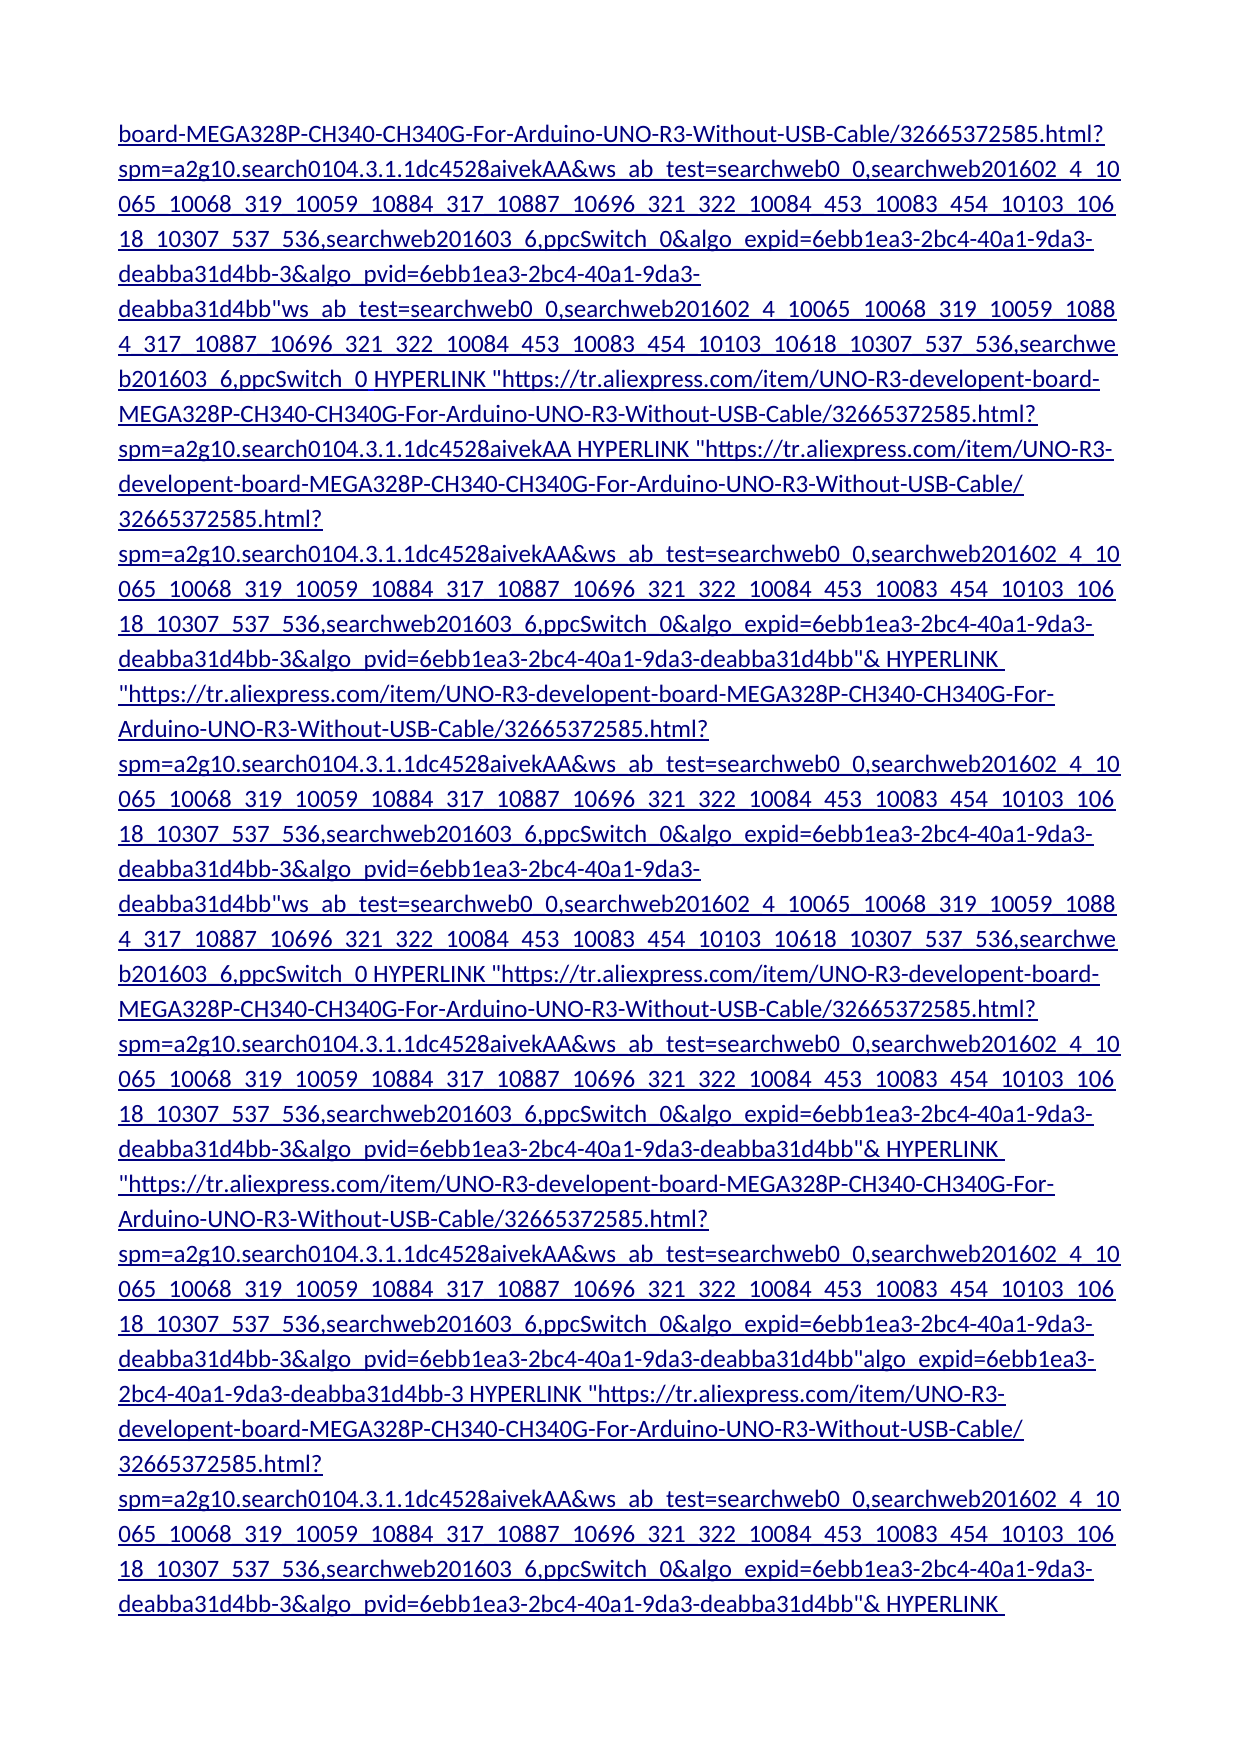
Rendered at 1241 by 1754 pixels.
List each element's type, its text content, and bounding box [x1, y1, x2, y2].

text board-MEGA328P-CH340-CH340G-For-Arduino-UNO-R3-Without-USB-Cable/32665372585.html?spm=a2g10.search0104.3.1.1dc4528aivekAA&ws_ab_test=searchweb0_0,searchweb201602_4_10065_10068_319_10059_10884_317_10887_10696_321_322_10084_453_10083_454_10103_10618_10307_537_536,searchweb201603_6,ppcSwitch_0&algo_expid=6ebb1ea3-2bc4-40a1-9da3-deabba31d4bb-3&algo_pvid=6ebb1ea3-2bc4-40a1-9da3-deabba31d4bb"ws_ab_test=searchweb0_0,searchweb201602_4_10065_10068_319_10059_10884_317_10887_10696_321_322_10084_453_10083_454_10103_10618_10307_537_536,searchweb201603_6,ppcSwitch_0 HYPERLINK "https://tr.aliexpress.com/item/UNO-R3-developent-board-MEGA328P-CH340-CH340G-For-Arduino-UNO-R3-Without-USB-Cable/32665372585.html?spm=a2g10.search0104.3.1.1dc4528aivekAA HYPERLINK "https://tr.aliexpress.com/item/UNO-R3-developent-board-MEGA328P-CH340-CH340G-For-Arduino-UNO-R3-Without-USB-Cable/32665372585.html?spm=a2g10.search0104.3.1.1dc4528aivekAA&ws_ab_test=searchweb0_0,searchweb201602_4_10065_10068_319_10059_10884_317_10887_10696_321_322_10084_453_10083_454_10103_10618_10307_537_536,searchweb201603_6,ppcSwitch_0&algo_expid=6ebb1ea3-2bc4-40a1-9da3-deabba31d4bb-3&algo_pvid=6ebb1ea3-2bc4-40a1-9da3-deabba31d4bb"& HYPERLINK "https://tr.aliexpress.com/item/UNO-R3-developent-board-MEGA328P-CH340-CH340G-For-Arduino-UNO-R3-Without-USB-Cable/32665372585.html?spm=a2g10.search0104.3.1.1dc4528aivekAA&ws_ab_test=searchweb0_0,searchweb201602_4_10065_10068_319_10059_10884_317_10887_10696_321_322_10084_453_10083_454_10103_10618_10307_537_536,searchweb201603_6,ppcSwitch_0&algo_expid=6ebb1ea3-2bc4-40a1-9da3-deabba31d4bb-3&algo_pvid=6ebb1ea3-2bc4-40a1-9da3-deabba31d4bb"ws_ab_test=searchweb0_0,searchweb201602_4_10065_10068_319_10059_10884_317_10887_10696_321_322_10084_453_10083_454_10103_10618_10307_537_536,searchweb201603_6,ppcSwitch_0 HYPERLINK "https://tr.aliexpress.com/item/UNO-R3-developent-board-MEGA328P-CH340-CH340G-For-Arduino-UNO-R3-Without-USB-Cable/32665372585.html?spm=a2g10.search0104.3.1.1dc4528aivekAA&ws_ab_test=searchweb0_0,searchweb201602_4_10065_10068_319_10059_10884_317_10887_10696_321_322_10084_453_10083_454_10103_10618_10307_537_536,searchweb201603_6,ppcSwitch_0&algo_expid=6ebb1ea3-2bc4-40a1-9da3-deabba31d4bb-3&algo_pvid=6ebb1ea3-2bc4-40a1-9da3-deabba31d4bb"& HYPERLINK "https://tr.aliexpress.com/item/UNO-R3-developent-board-MEGA328P-CH340-CH340G-For-Arduino-UNO-R3-Without-USB-Cable/32665372585.html?spm=a2g10.search0104.3.1.1dc4528aivekAA&ws_ab_test=searchweb0_0,searchweb201602_4_10065_10068_319_10059_10884_317_10887_10696_321_322_10084_453_10083_454_10103_10618_10307_537_536,searchweb201603_6,ppcSwitch_0&algo_expid=6ebb1ea3-2bc4-40a1-9da3-deabba31d4bb-3&algo_pvid=6ebb1ea3-2bc4-40a1-9da3-deabba31d4bb"algo_expid=6ebb1ea3-2bc4-40a1-9da3-deabba31d4bb-3 HYPERLINK "https://tr.aliexpress.com/item/UNO-R3-developent-board-MEGA328P-CH340-CH340G-For-Arduino-UNO-R3-Without-USB-Cable/32665372585.html?spm=a2g10.search0104.3.1.1dc4528aivekAA&ws_ab_test=searchweb0_0,searchweb201602_4_10065_10068_319_10059_10884_317_10887_10696_321_322_10084_453_10083_454_10103_10618_10307_537_536,searchweb201603_6,ppcSwitch_0&algo_expid=6ebb1ea3-2bc4-40a1-9da3-deabba31d4bb-3&algo_pvid=6ebb1ea3-2bc4-40a1-9da3-deabba31d4bb"& HYPERLINK [118, 118, 1122, 1619]
